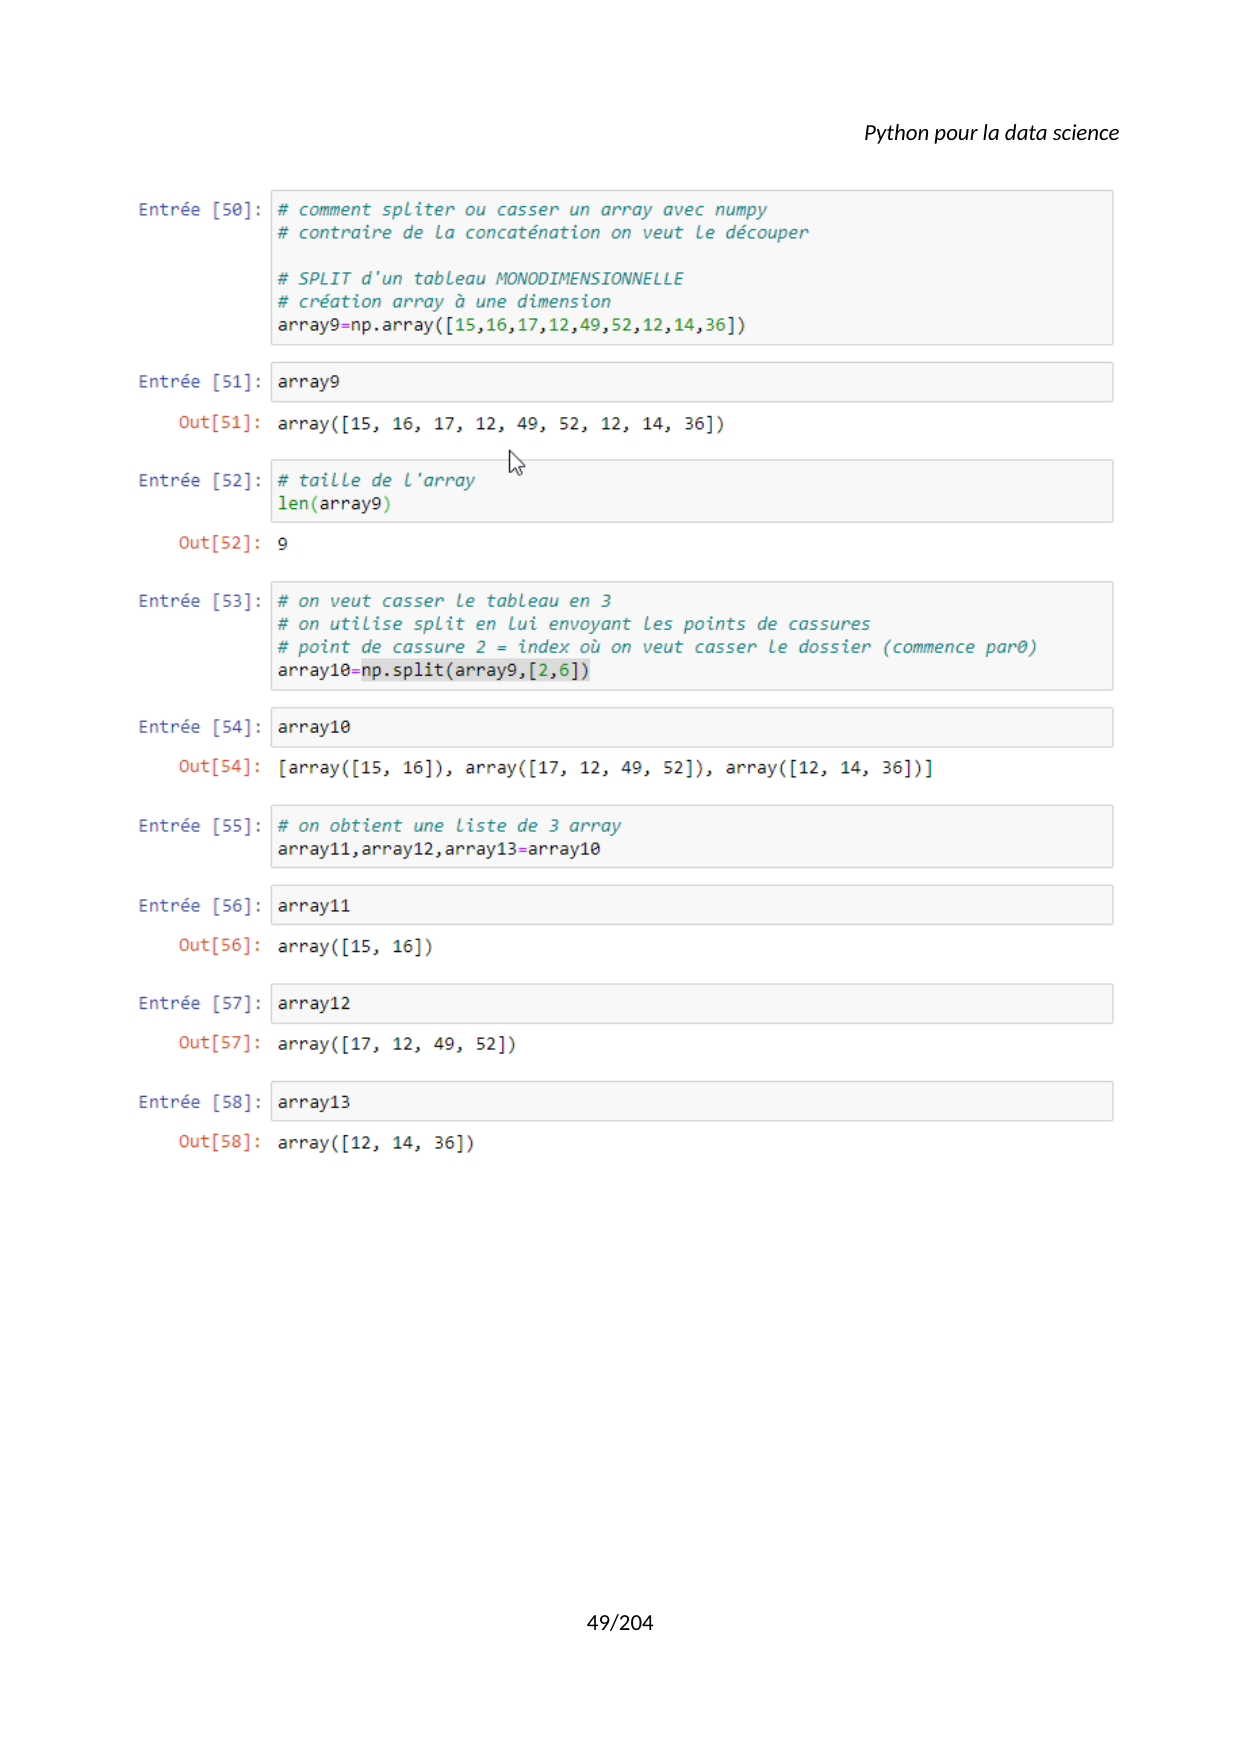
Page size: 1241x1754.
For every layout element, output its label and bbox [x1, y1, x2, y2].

picture [118, 175, 1122, 1165]
